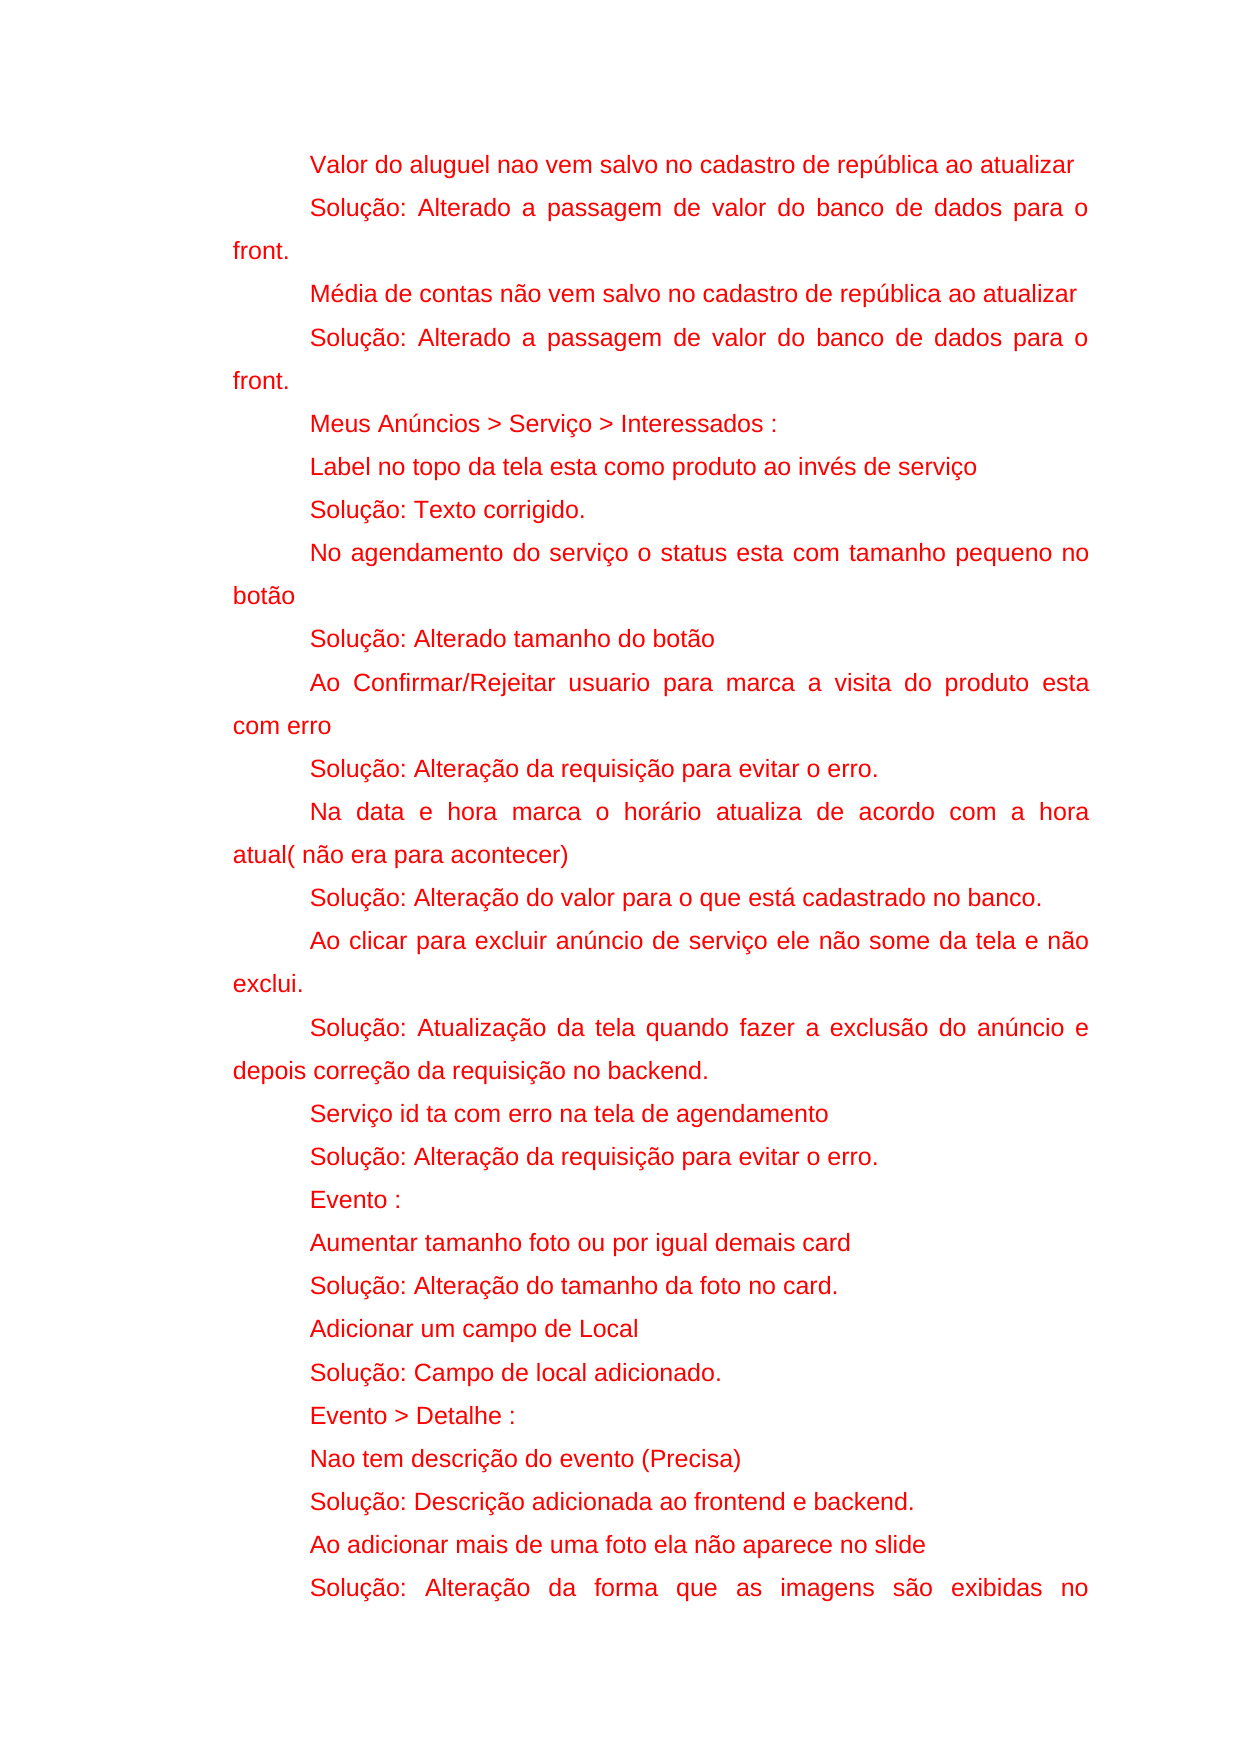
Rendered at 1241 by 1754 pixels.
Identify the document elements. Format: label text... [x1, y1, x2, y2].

text Média de contas não vem salvo no cadastro de república ao atualizar [233, 279, 1090, 308]
text Label no topo da tela esta como produto ao invés de serviço [233, 452, 1090, 481]
text Solução: Alterado a passagem de valor do banco de dados para o front. [233, 193, 1090, 265]
text Aumentar tamanho foto ou por igual demais card [233, 1228, 1090, 1257]
text Solução: Alteração do tamanho da foto no card. [233, 1271, 1090, 1300]
text Evento : [233, 1185, 1090, 1214]
text Solução: Alteração da forma que as imagens são exibidas no [233, 1573, 1090, 1602]
text Ao Confirmar/Rejeitar usuario para marca a visita do produto esta com erro [233, 667, 1090, 739]
text Nao tem descrição do evento (Precisa) [233, 1444, 1090, 1472]
text Evento > Detalhe : [233, 1401, 1090, 1429]
text Solução: Texto corrigido. [233, 495, 1090, 524]
text Solução: Alterado a passagem de valor do banco de dados para o front. [233, 322, 1090, 394]
text Solução: Campo de local adicionado. [233, 1357, 1090, 1386]
text Serviço id ta com erro na tela de agendamento [233, 1099, 1090, 1127]
text Adicionar um campo de Local [233, 1314, 1090, 1343]
text Na data e hora marca o horário atualiza de acordo com a hora atual( não era para acontecer) [233, 797, 1090, 869]
text Solução: Descrição adicionada ao frontend e backend. [233, 1487, 1090, 1516]
text Valor do aluguel nao vem salvo no cadastro de república ao atualizar [233, 150, 1090, 179]
text No agendamento do serviço o status esta com tamanho pequeno no botão [233, 538, 1090, 610]
text Ao clicar para excluir anúncio de serviço ele não some da tela e não exclui. [233, 926, 1090, 998]
text Ao adicionar mais de uma foto ela não aparece no slide [233, 1530, 1090, 1559]
text Solução: Alteração da requisição para evitar o erro. [233, 754, 1090, 782]
text Solução: Atualização da tela quando fazer a exclusão do anúncio e depois correção da requisição no backend. [233, 1012, 1090, 1084]
text Solução: Alteração da requisição para evitar o erro. [233, 1142, 1090, 1171]
text Solução: Alteração do valor para o que está cadastrado no banco. [233, 883, 1090, 912]
text Solução: Alterado tamanho do botão [233, 624, 1090, 653]
text Meus Anúncios > Serviço > Interessados : [233, 409, 1090, 437]
